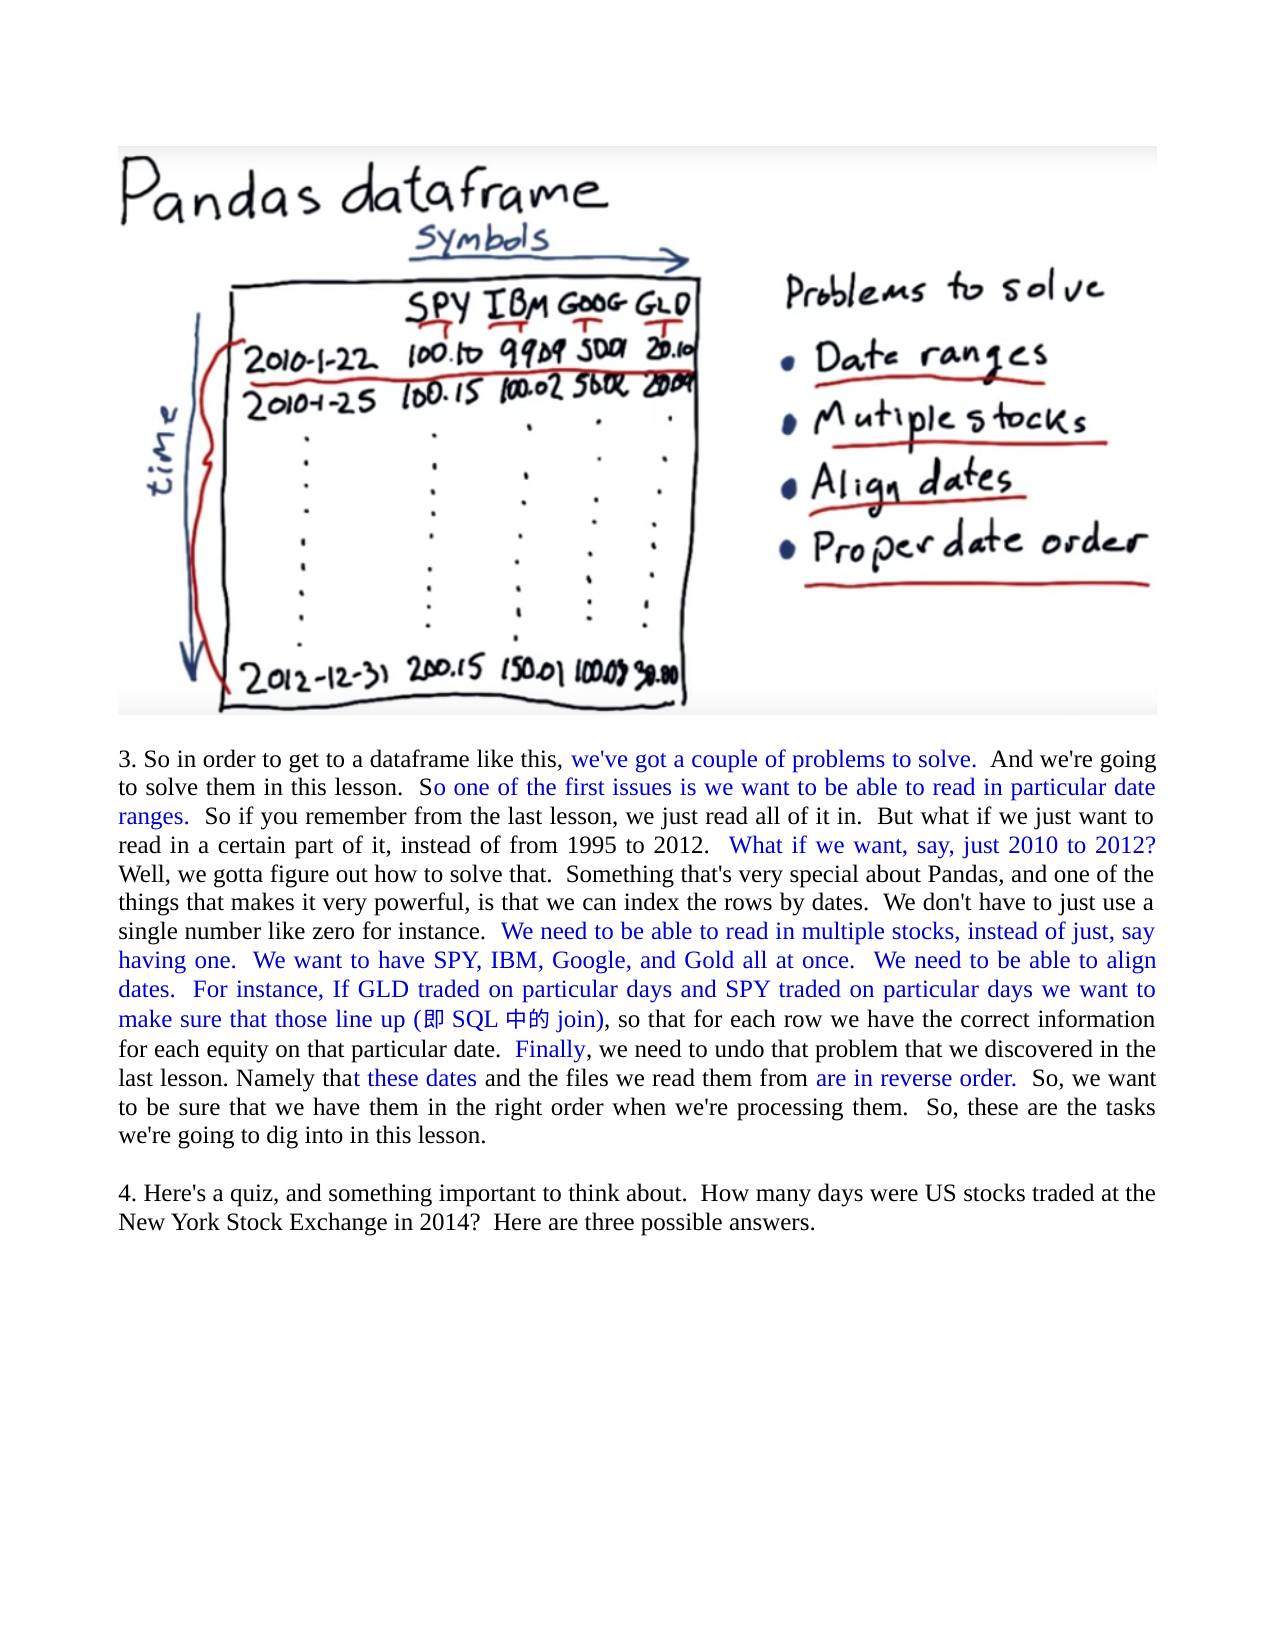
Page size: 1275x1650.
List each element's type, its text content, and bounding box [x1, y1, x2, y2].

picture [118, 146, 1157, 715]
text 3. So in order to get to a dataframe like this, we've got a couple of problems to solve. And we're going to solve them in this lesson. So one of the first issues is we want to be able to read in particular date ranges. So if you remember from the last lesson, we just read all of it in. But what if we just want to read in a certain part of it, instead of from 1995 to 2012. What if we want, say, just 2010 to 2012? Well, we gotta figure out how to solve that. Something that's very special about Pandas, and one of the things that makes it very powerful, is that we can index the rows by dates. We don't have to just use a single number like zero for instance. We need to be able to read in multiple stocks, instead of just, say having one. We want to have SPY, IBM, Google, and Gold all at once. We need to be able to align dates. For instance, If GLD traded on particular days and SPY traded on particular days we want to make sure that those line up (即SQL中的join), so that for each row we have the correct information for each equity on that particular date. Finally, we need to undo that problem that we discovered in the last lesson. Namely that these dates and the files we read them from are in reverse order. So, we want to be sure that we have them in the right order when we're processing them. So, these are the tasks we're going to dig into in this lesson. [118, 744, 1157, 1149]
text 4. Here's a quiz, and something important to think about. How many days were US stocks traded at the New York Stock Exchange in 2014? Here are three possible answers. [118, 1178, 1157, 1235]
